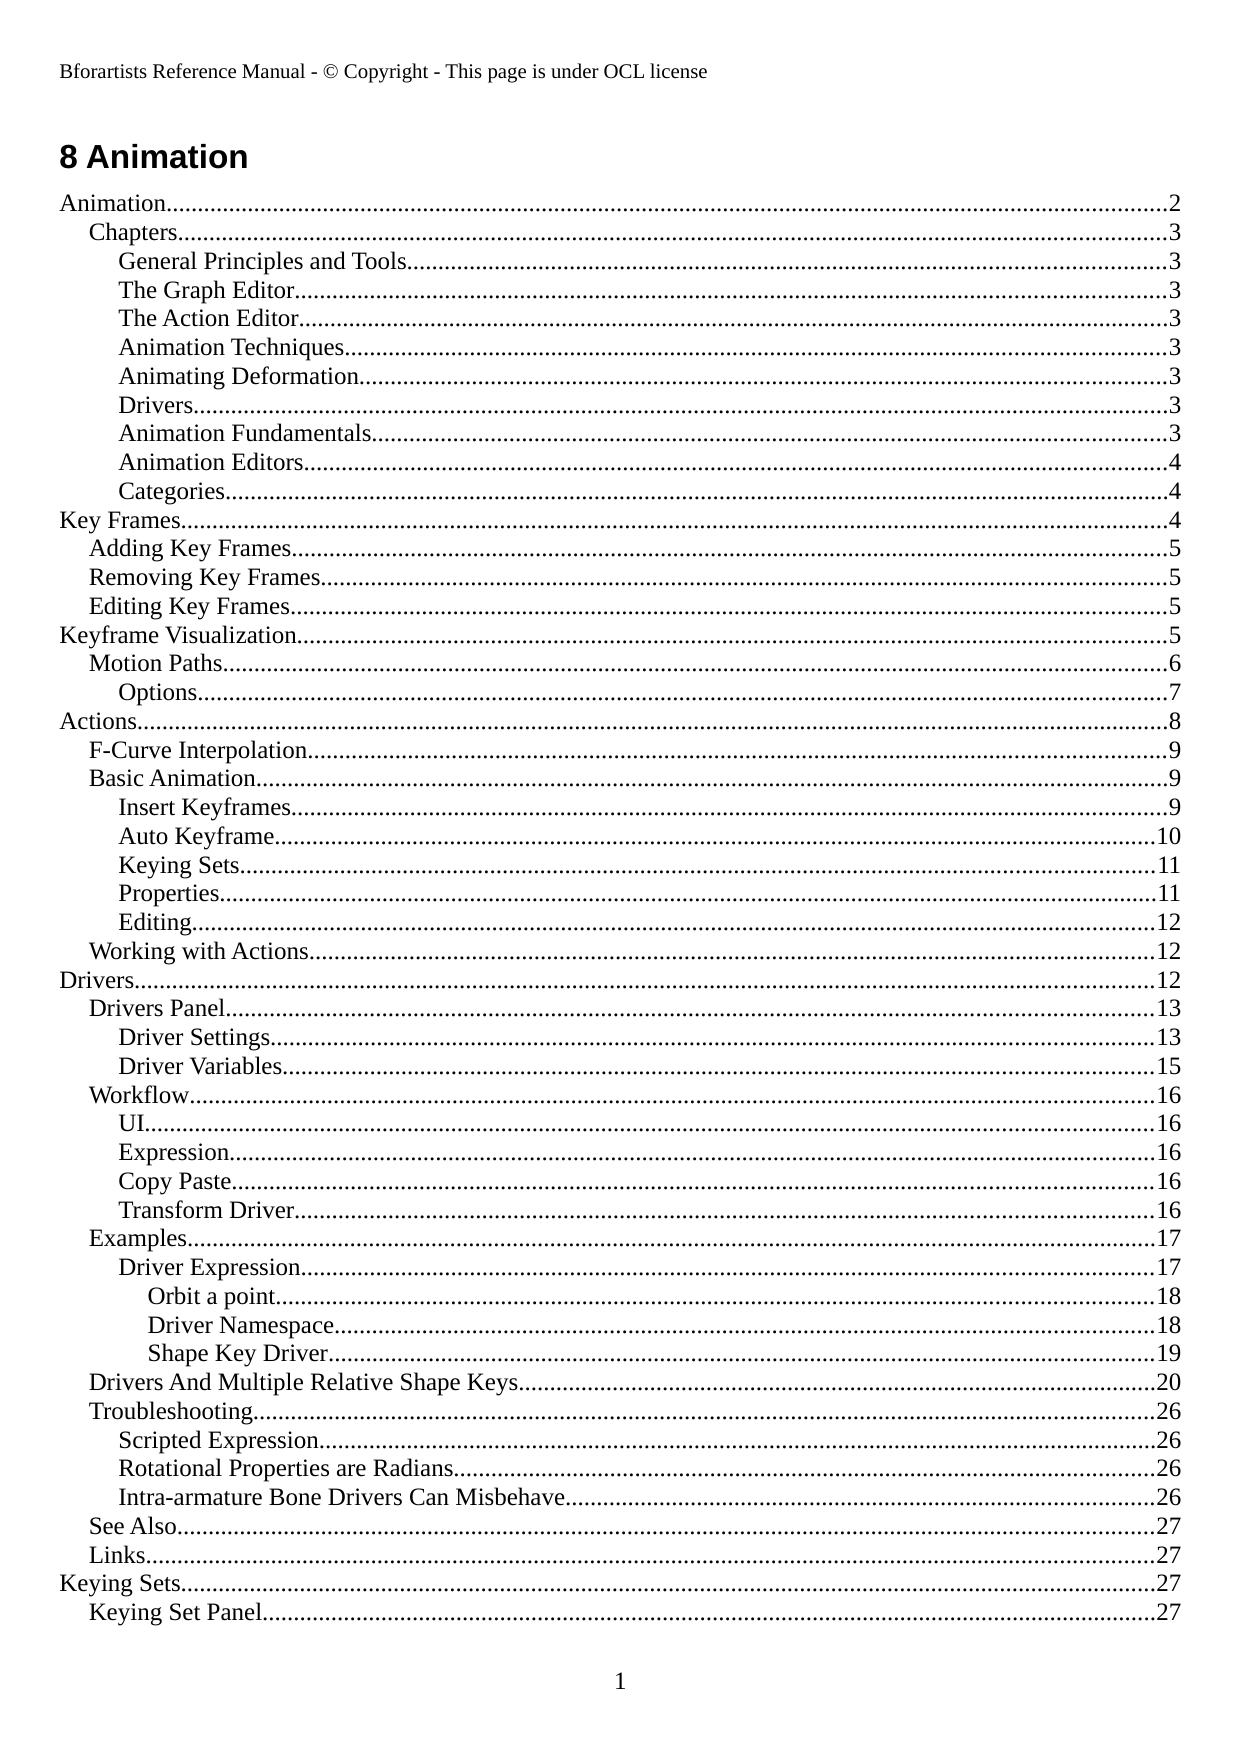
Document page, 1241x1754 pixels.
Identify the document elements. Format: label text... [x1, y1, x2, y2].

text Properties 11 [118, 878, 1181, 907]
text Driver Expression 17 [118, 1252, 1181, 1281]
text Driver Variables 15 [118, 1051, 1181, 1080]
text Animating Deformation 3 [118, 361, 1181, 390]
text General Principles and Tools 3 [118, 246, 1181, 275]
text Links 27 [88, 1540, 1181, 1568]
text Drivers And Multiple Relative Shape Keys 20 [88, 1367, 1181, 1396]
text Motion Paths 6 [88, 648, 1181, 677]
text Working with Actions 12 [88, 936, 1181, 965]
text Keyframe Visualization 5 [59, 620, 1181, 648]
text Transform Driver 16 [118, 1195, 1181, 1223]
text Categories 4 [118, 476, 1181, 505]
text Workflow 16 [88, 1080, 1181, 1108]
text Adding Key Frames 5 [88, 533, 1181, 562]
text Driver Settings 13 [118, 1022, 1181, 1051]
text Keying Sets 11 [118, 850, 1181, 878]
text Options 7 [118, 677, 1181, 706]
text Key Frames 4 [59, 505, 1181, 533]
text UI 16 [118, 1108, 1181, 1137]
text Insert Keyframes 9 [118, 792, 1181, 821]
text F-Curve Interpolation 9 [88, 735, 1181, 763]
text Driver Namespace 18 [147, 1310, 1181, 1338]
text Shape Key Driver 19 [147, 1338, 1181, 1367]
text The Graph Editor 3 [118, 275, 1181, 303]
text See Also 27 [88, 1511, 1181, 1540]
text Chapters 3 [88, 217, 1181, 246]
text Animation Editors 4 [118, 447, 1181, 476]
text The Action Editor 3 [118, 303, 1181, 332]
text Editing Key Frames 5 [88, 591, 1181, 620]
text Drivers 12 [59, 965, 1181, 993]
text Animation 2 [59, 188, 1181, 217]
text Intra-armature Bone Drivers Can Misbehave 26 [118, 1482, 1181, 1511]
text Keying Set Panel 27 [88, 1597, 1181, 1626]
text Copy Paste 16 [118, 1166, 1181, 1195]
text Drivers Panel 13 [88, 993, 1181, 1022]
text Rotational Properties are Radians 26 [118, 1453, 1181, 1482]
text Animation Fundamentals 3 [118, 418, 1181, 447]
text Auto Keyframe 10 [118, 821, 1181, 850]
text Actions 8 [59, 706, 1181, 735]
text Basic Animation 9 [88, 763, 1181, 792]
text Troubleshooting 26 [88, 1396, 1181, 1425]
text Animation Techniques 3 [118, 332, 1181, 361]
text Editing 12 [118, 907, 1181, 936]
text Orbit a point 18 [147, 1281, 1181, 1310]
text Examples 17 [88, 1223, 1181, 1252]
text Scripted Expression 26 [118, 1425, 1181, 1453]
text Drivers 3 [118, 390, 1181, 418]
text Removing Key Frames 5 [88, 562, 1181, 591]
text Keying Sets 27 [59, 1568, 1181, 1597]
text Expression 16 [118, 1137, 1181, 1166]
subtitle 8 Animation [59, 138, 1181, 176]
